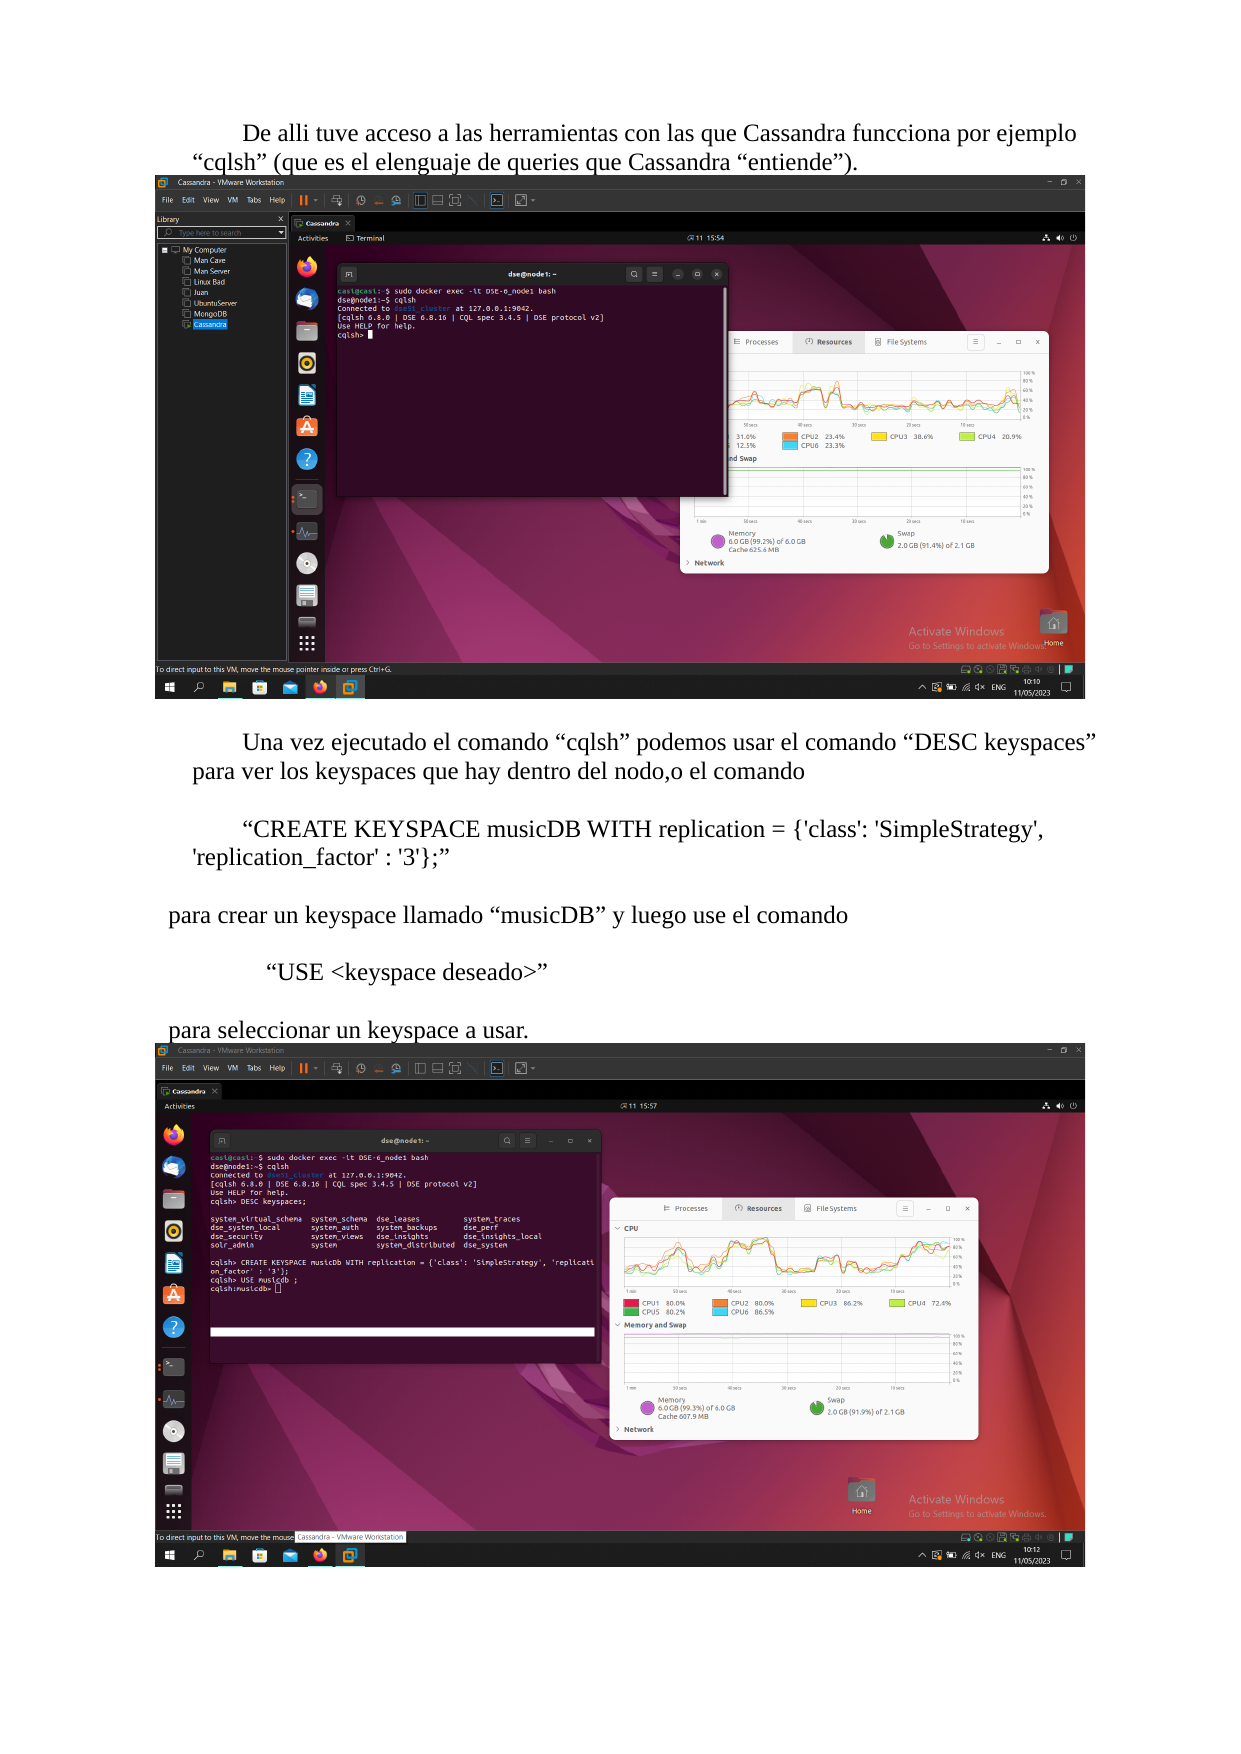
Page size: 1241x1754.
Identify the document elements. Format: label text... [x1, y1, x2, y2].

text “CREATE KEYSPACE musicDB WITH replication = {'class': 'SimpleStrategy', 'replication_factor' : '3'};” [192, 814, 1122, 871]
picture [155, 1043, 1086, 1567]
picture [155, 175, 1086, 699]
text De alli tuve acceso a las herramientas con las que Cassandra funcciona por ejemplo “cqlsh” (que es el elenguaje de queries que Cassandra “entiende”). [192, 118, 1122, 176]
text para crear un keyspace llamado “musicDB” y luego use el comando [118, 900, 1122, 929]
text para seleccionar un keyspace a usar. [118, 1015, 1122, 1044]
text “USE <keyspace deseado>” [118, 957, 1122, 986]
text Una vez ejecutado el comando “cqlsh” podemos usar el comando “DESC keyspaces” para ver los keyspaces que hay dentro del nodo,o el comando [192, 727, 1122, 785]
